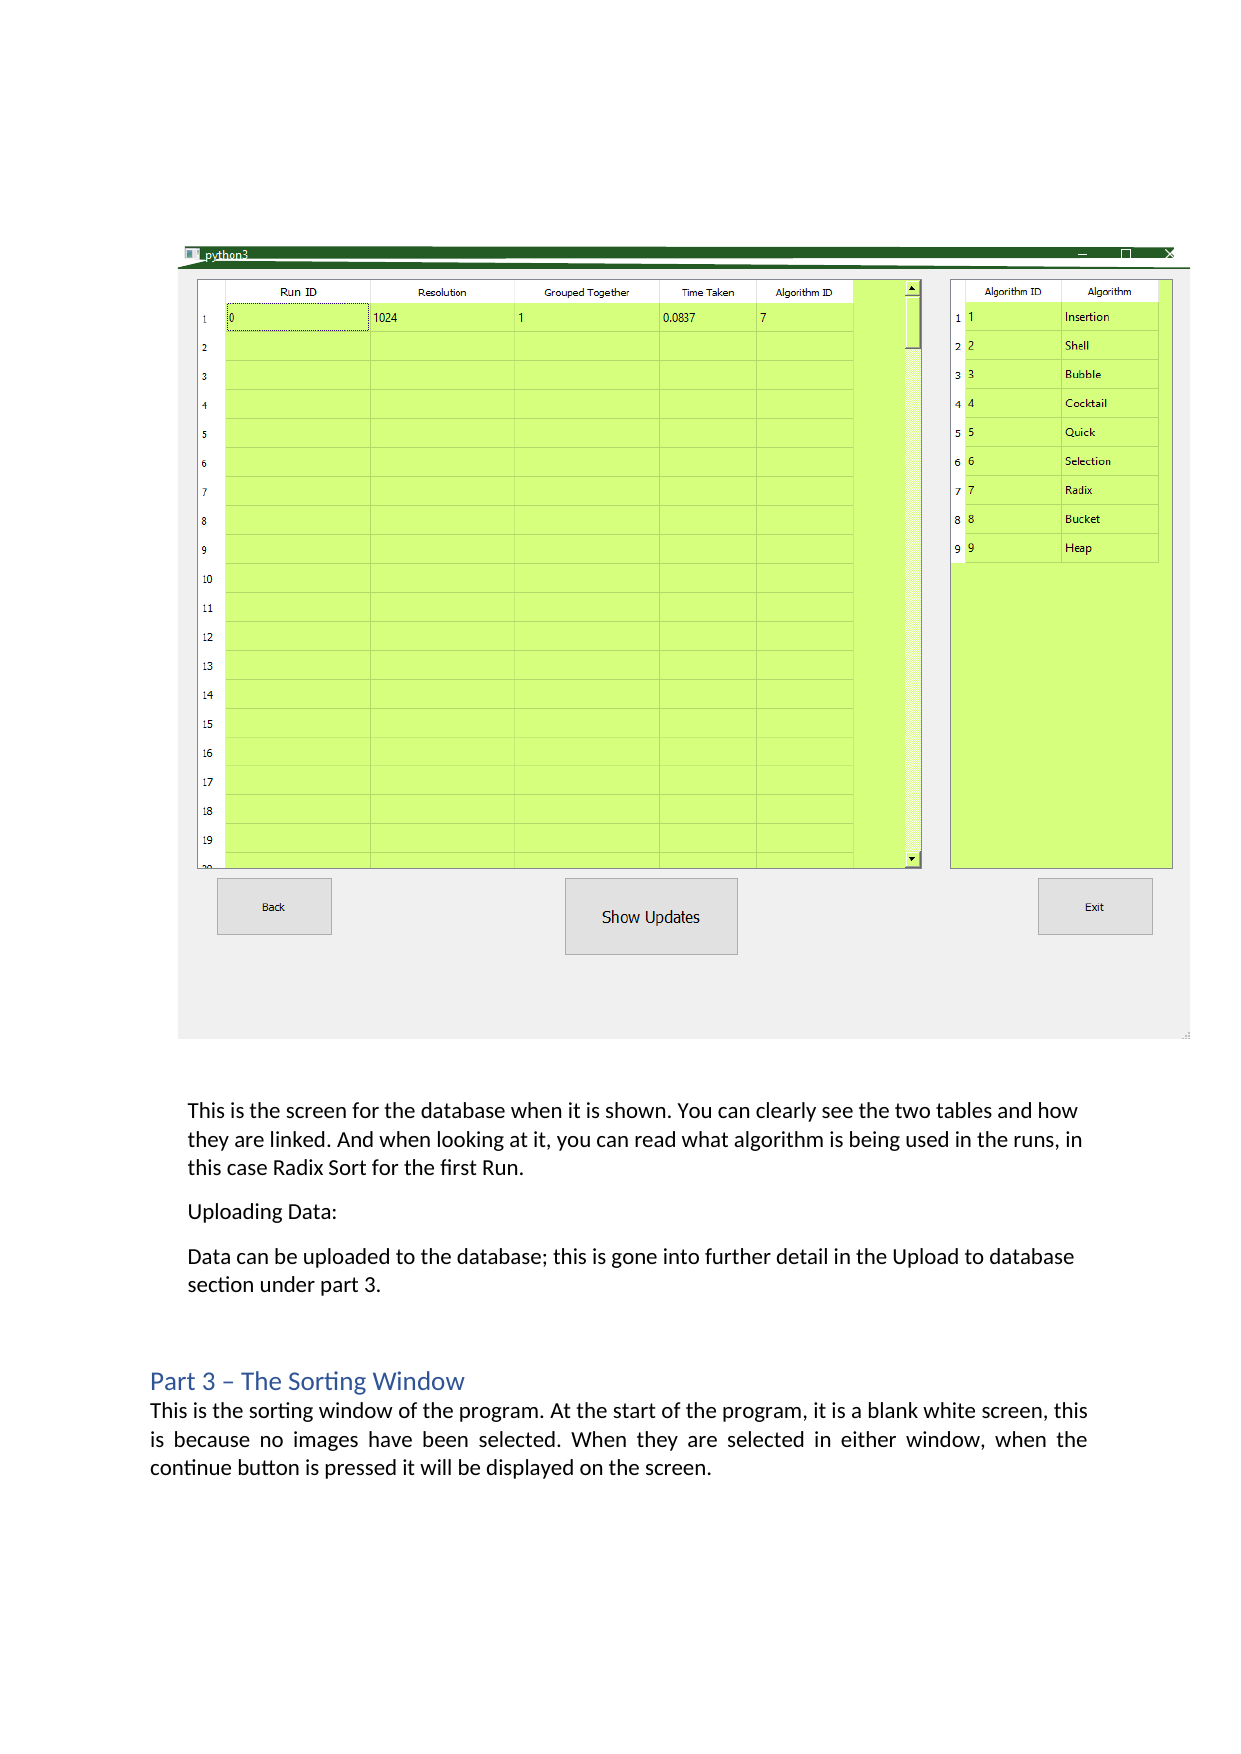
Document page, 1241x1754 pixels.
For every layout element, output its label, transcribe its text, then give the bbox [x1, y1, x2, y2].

text This is the screen for the database when it is shown. You can clearly see the two tables and how they are linked. And when looking at it, you can read what algorithm is being used in the runs, in this case Radix Sort for the first Run. [187, 1097, 1090, 1181]
text Uploading Data: [187, 1197, 1090, 1225]
subtitle Part 3 – The Sorting Window [150, 1364, 1090, 1397]
text Data can be uploaded to the database; this is gone into further detail in the Upload to database section under part 3. [187, 1242, 1090, 1298]
text This is the sorting window of the program. At the start of the program, it is a blank white screen, this is because no images have been selected. When they are selected in either window, when the continue button is pressed it will be displayed on the screen. [150, 1397, 1090, 1481]
